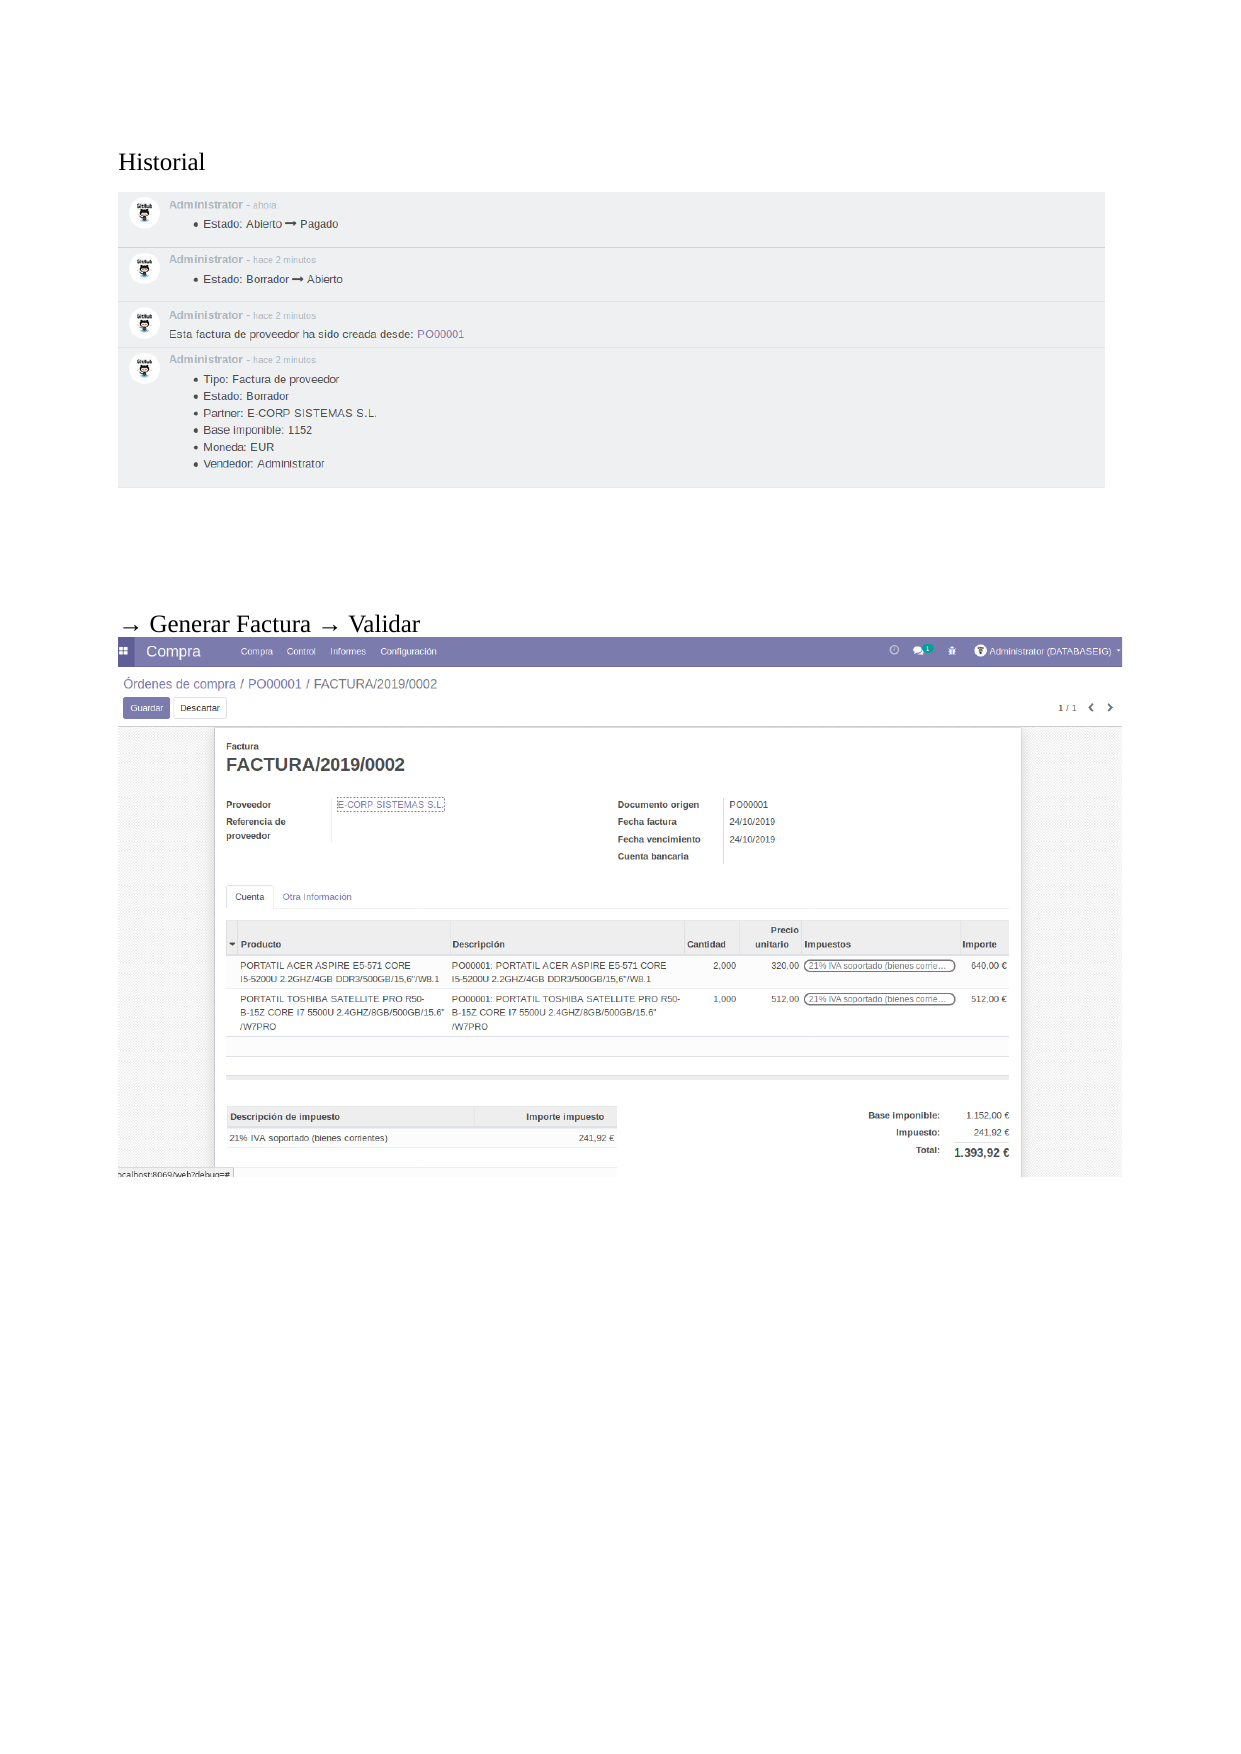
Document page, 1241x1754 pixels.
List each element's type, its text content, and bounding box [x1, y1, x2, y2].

text Historial [118, 147, 1122, 175]
text → Generar Factura → Validar [118, 609, 1122, 637]
picture [118, 637, 1123, 1177]
picture [118, 175, 1123, 494]
